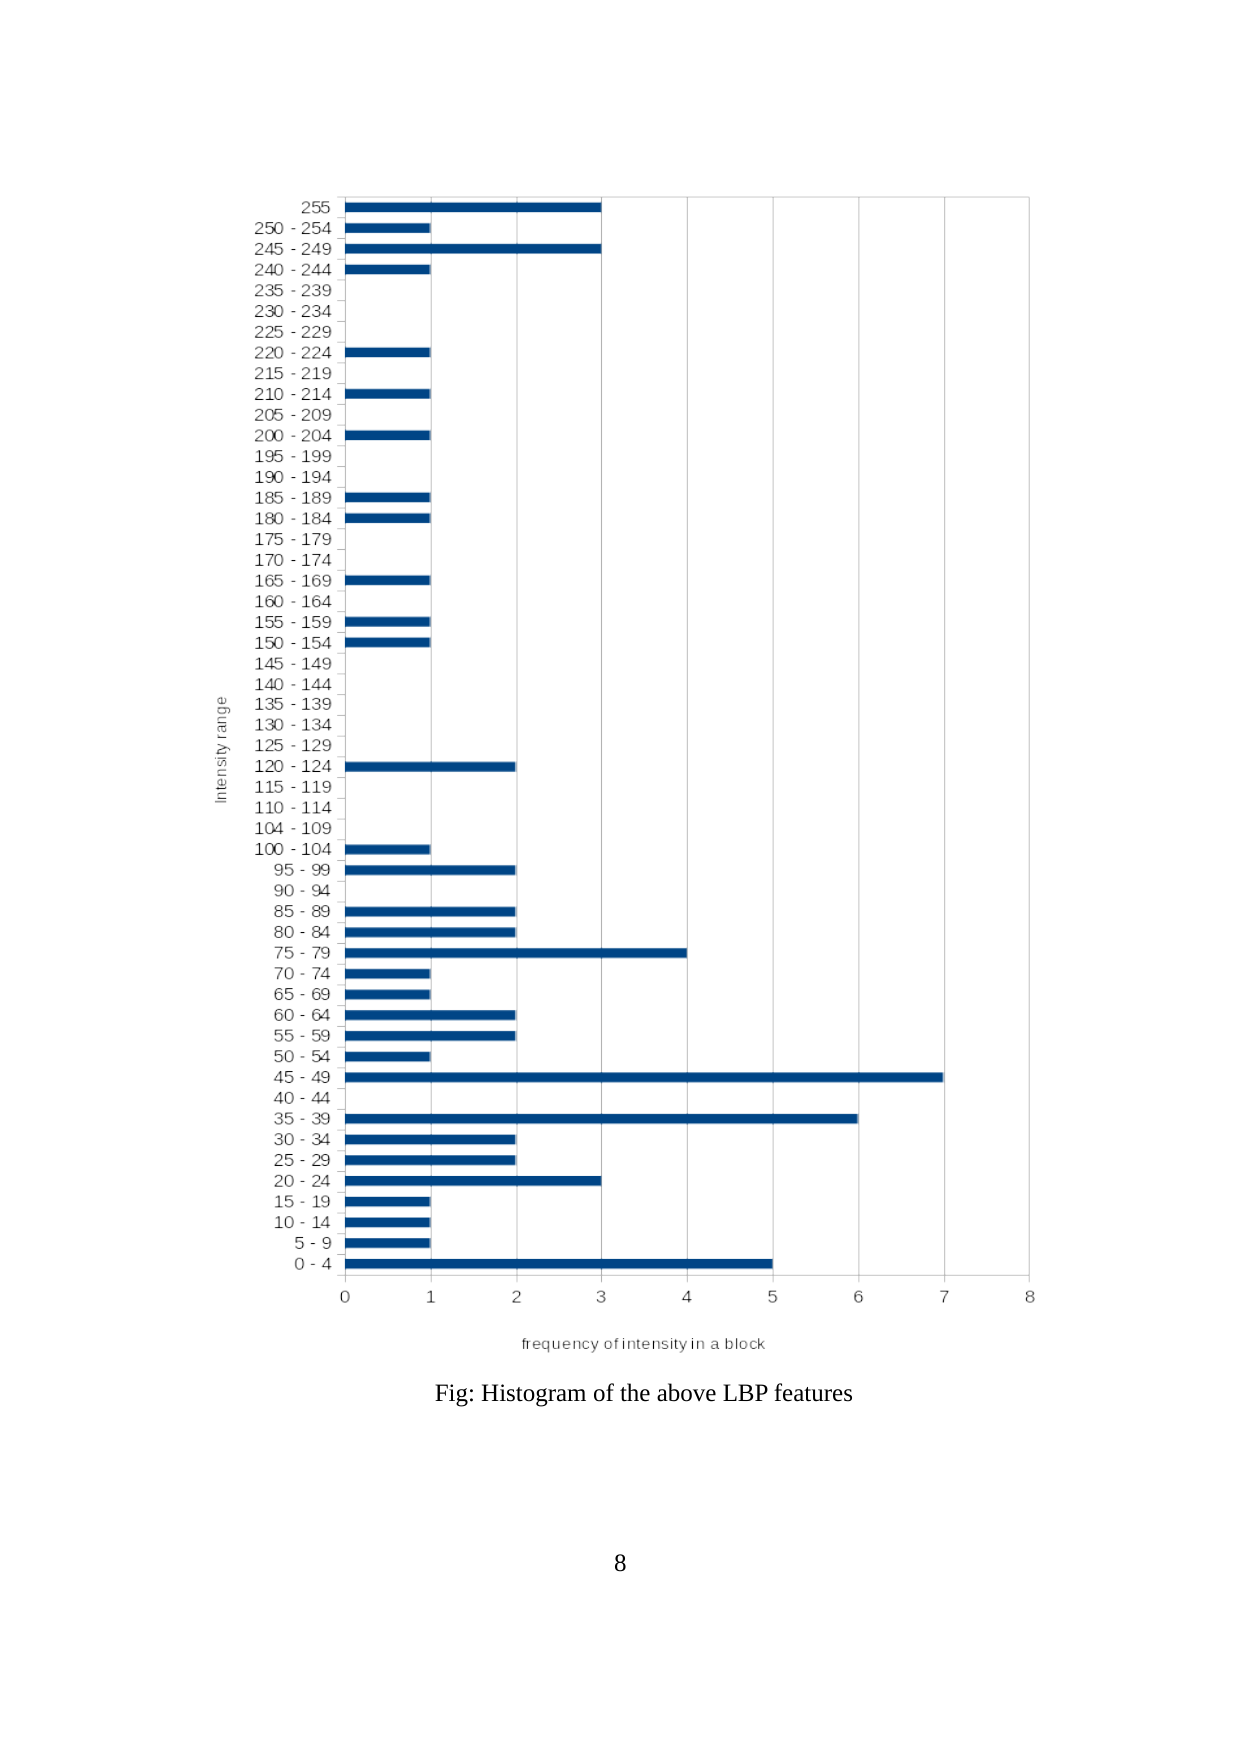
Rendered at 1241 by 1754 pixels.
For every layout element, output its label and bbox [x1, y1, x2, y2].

picture [185, 177, 1056, 1365]
